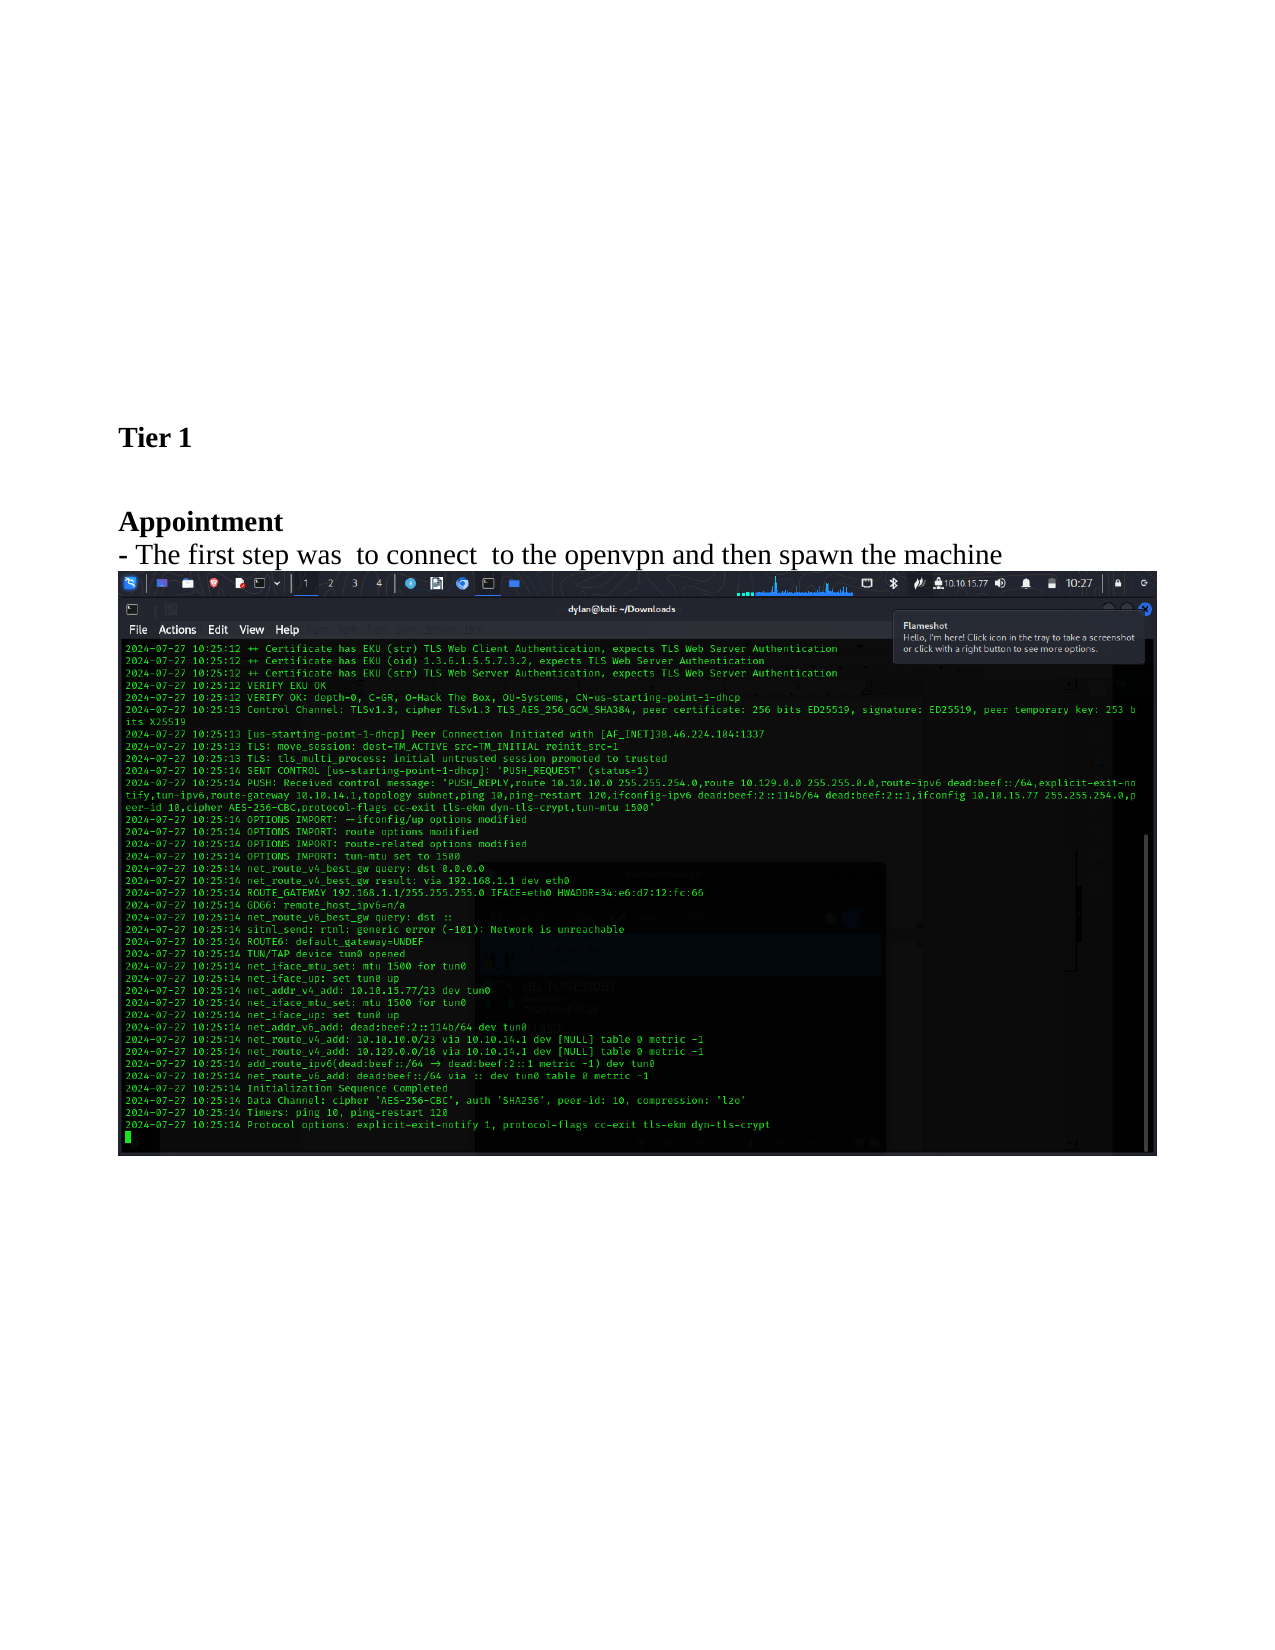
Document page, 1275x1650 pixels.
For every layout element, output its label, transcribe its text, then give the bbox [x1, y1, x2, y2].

text Appointment [118, 504, 1157, 537]
text - The first step was to connect to the openvpn and then spawn the machine [118, 537, 1157, 571]
picture [118, 571, 1157, 1156]
text Tier 1 [118, 420, 1157, 453]
